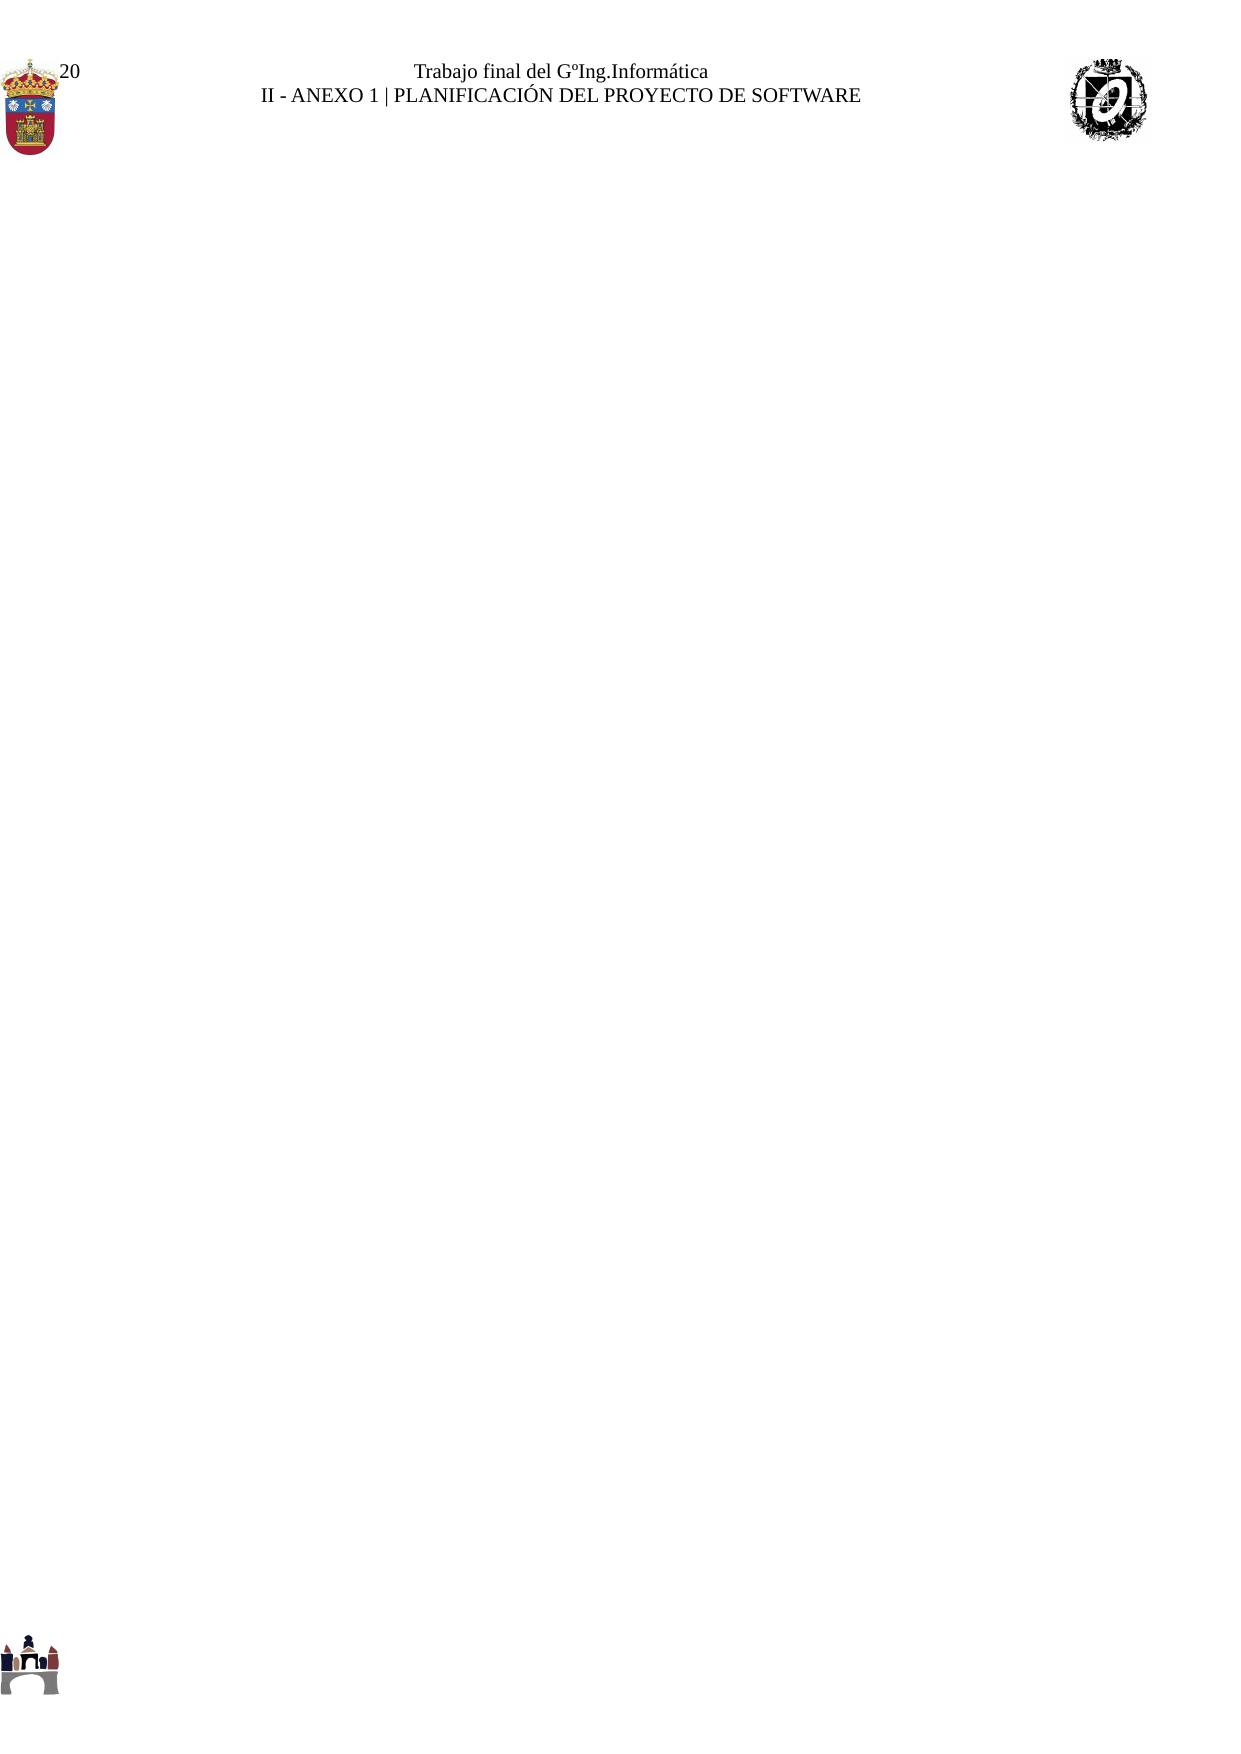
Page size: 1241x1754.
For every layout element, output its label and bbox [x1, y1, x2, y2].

picture [0, 59, 59, 155]
picture [1063, 59, 1152, 144]
picture [0, 1634, 59, 1695]
